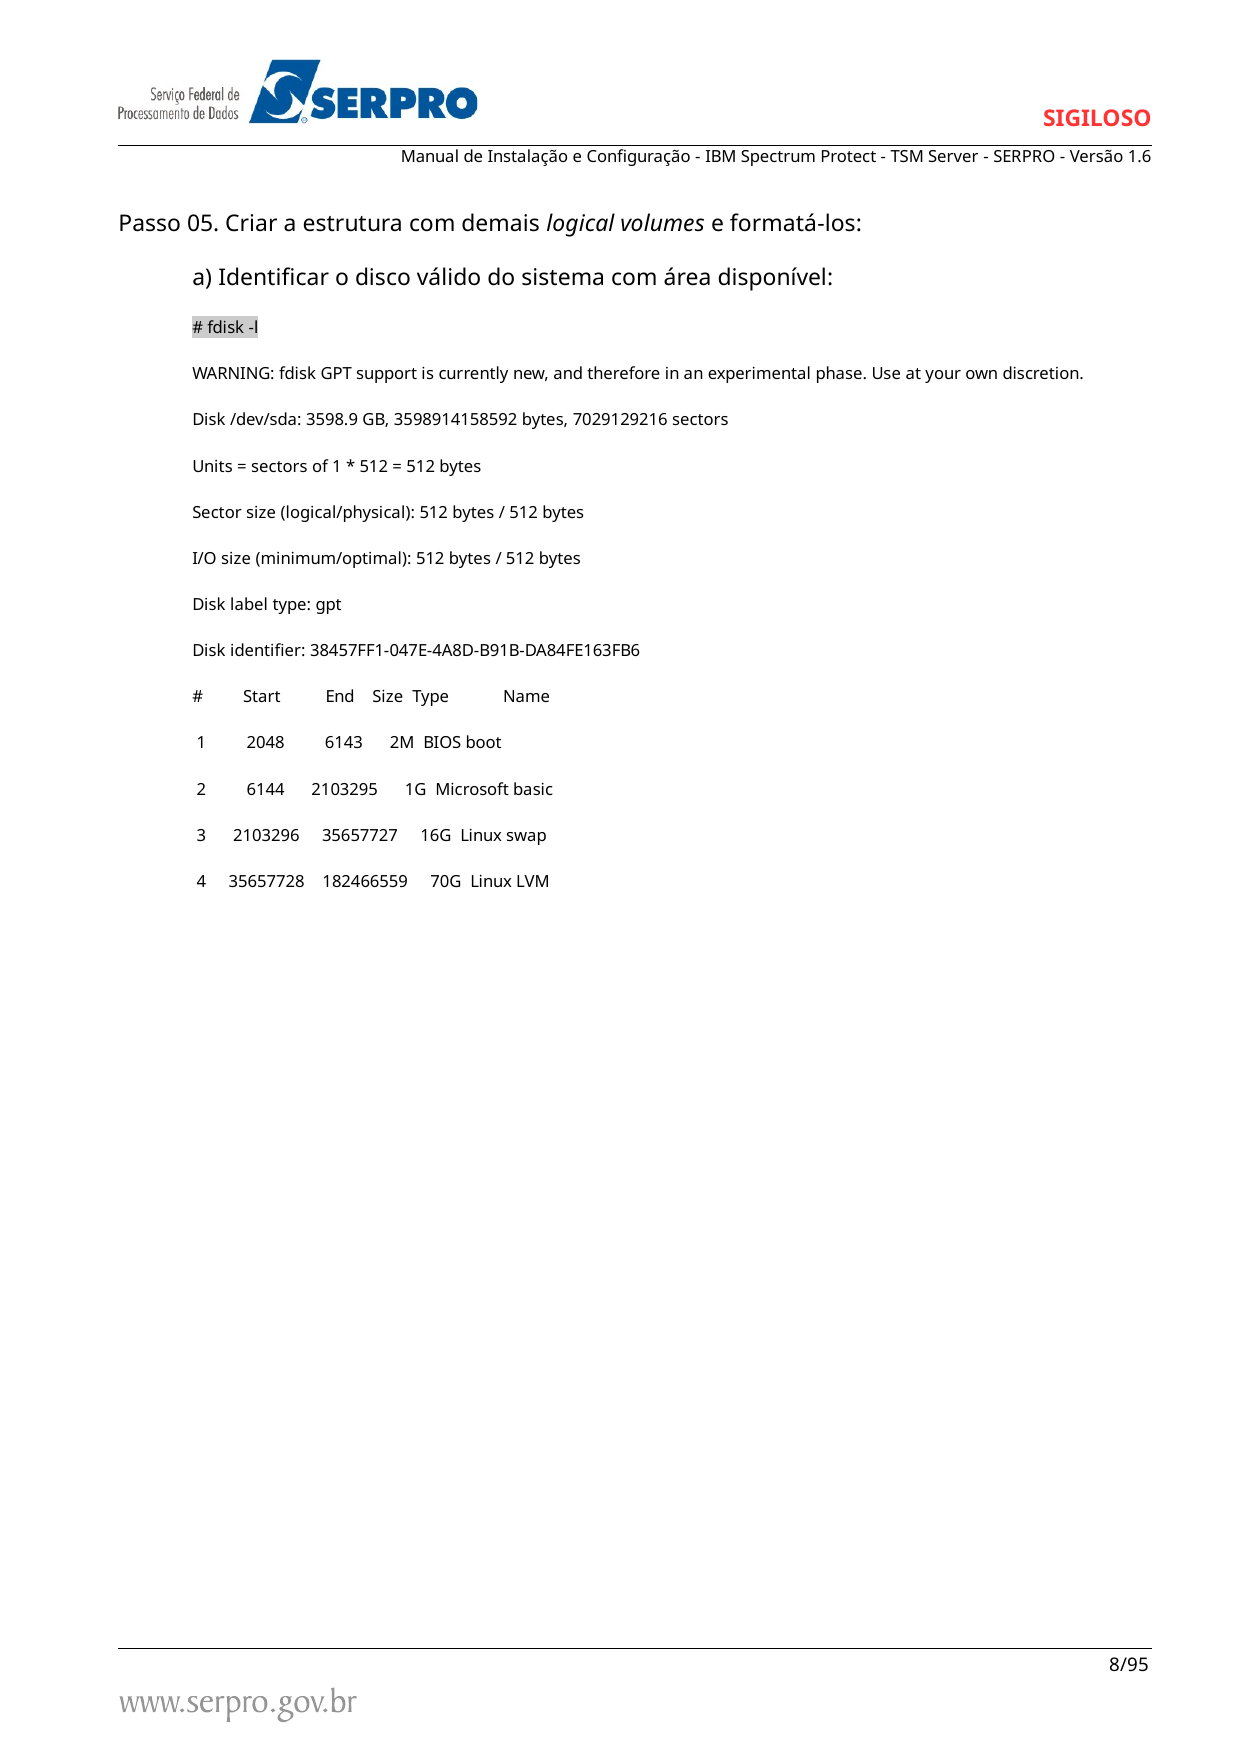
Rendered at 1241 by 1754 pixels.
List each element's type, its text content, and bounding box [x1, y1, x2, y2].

text 4 35657728 182466559 70G Linux LVM [192, 870, 1152, 892]
text Disk identifier: 38457FF1-047E-4A8D-B91B-DA84FE163FB6 [192, 639, 1152, 662]
text I/O size (minimum/optimal): 512 bytes / 512 bytes [192, 547, 1152, 569]
text 1 2048 6143 2M BIOS boot [192, 731, 1152, 754]
text Disk /dev/sda: 3598.9 GB, 3598914158592 bytes, 7029129216 sectors [192, 408, 1152, 431]
text Sector size (logical/physical): 512 bytes / 512 bytes [192, 501, 1152, 523]
text 3 2103296 35657727 16G Linux swap [192, 824, 1152, 846]
text Units = sectors of 1 * 512 = 512 bytes [192, 454, 1152, 477]
text 2 6144 2103295 1G Microsoft basic [192, 777, 1152, 800]
picture [118, 59, 478, 124]
text # fdisk -l [192, 316, 1152, 338]
text Disk label type: gpt [192, 593, 1152, 615]
text a) Identificar o disco válido do sistema com área disponível: [192, 261, 1152, 292]
text Passo 05. Criar a estrutura com demais logical volumes e formatá-los: [118, 207, 1152, 238]
text # Start End Size Type Name [192, 685, 1152, 708]
text WARNING: fdisk GPT support is currently new, and therefore in an experimental phase. Use at your own discretion. [192, 362, 1152, 385]
